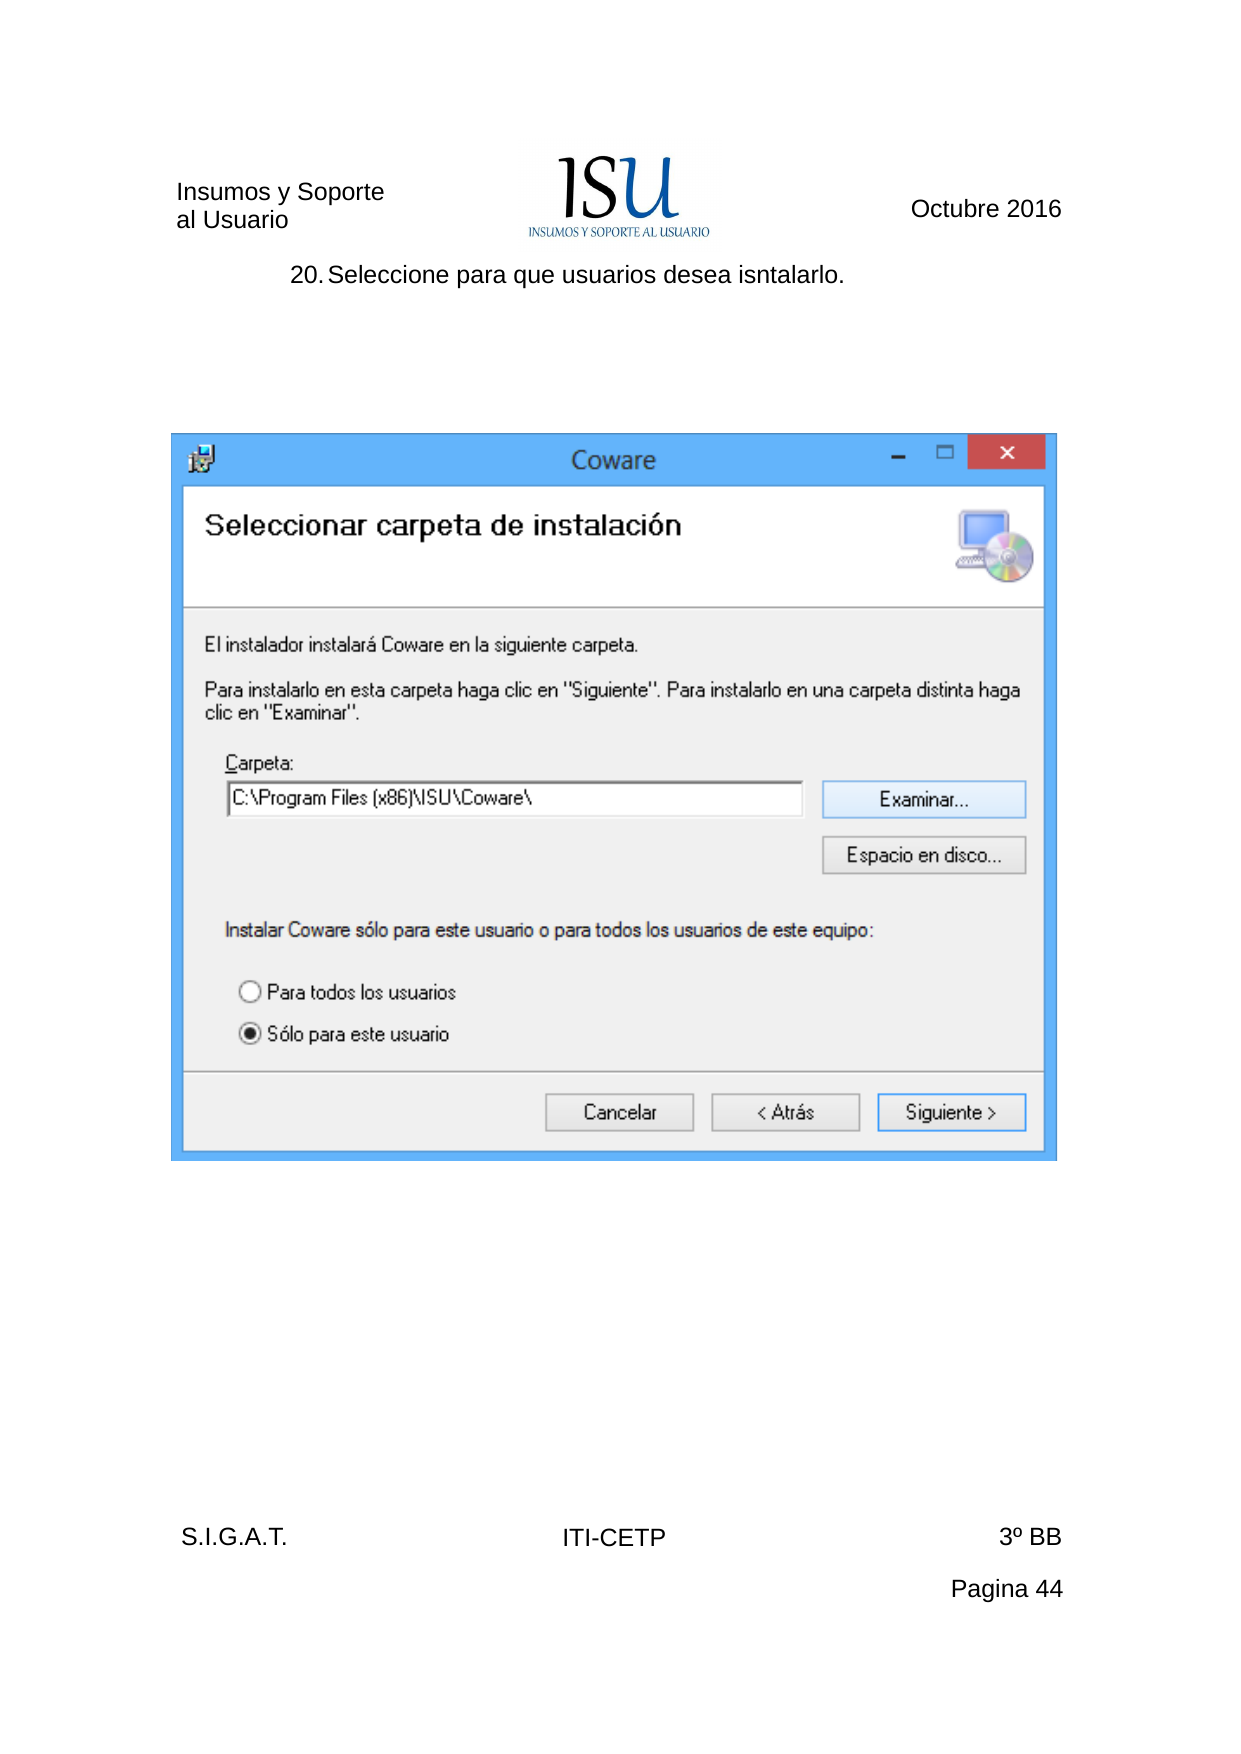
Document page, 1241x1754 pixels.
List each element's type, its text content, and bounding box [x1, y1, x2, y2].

list Seleccione para que usuarios desea isntalarlo. [290, 260, 1063, 1491]
picture [517, 138, 723, 252]
